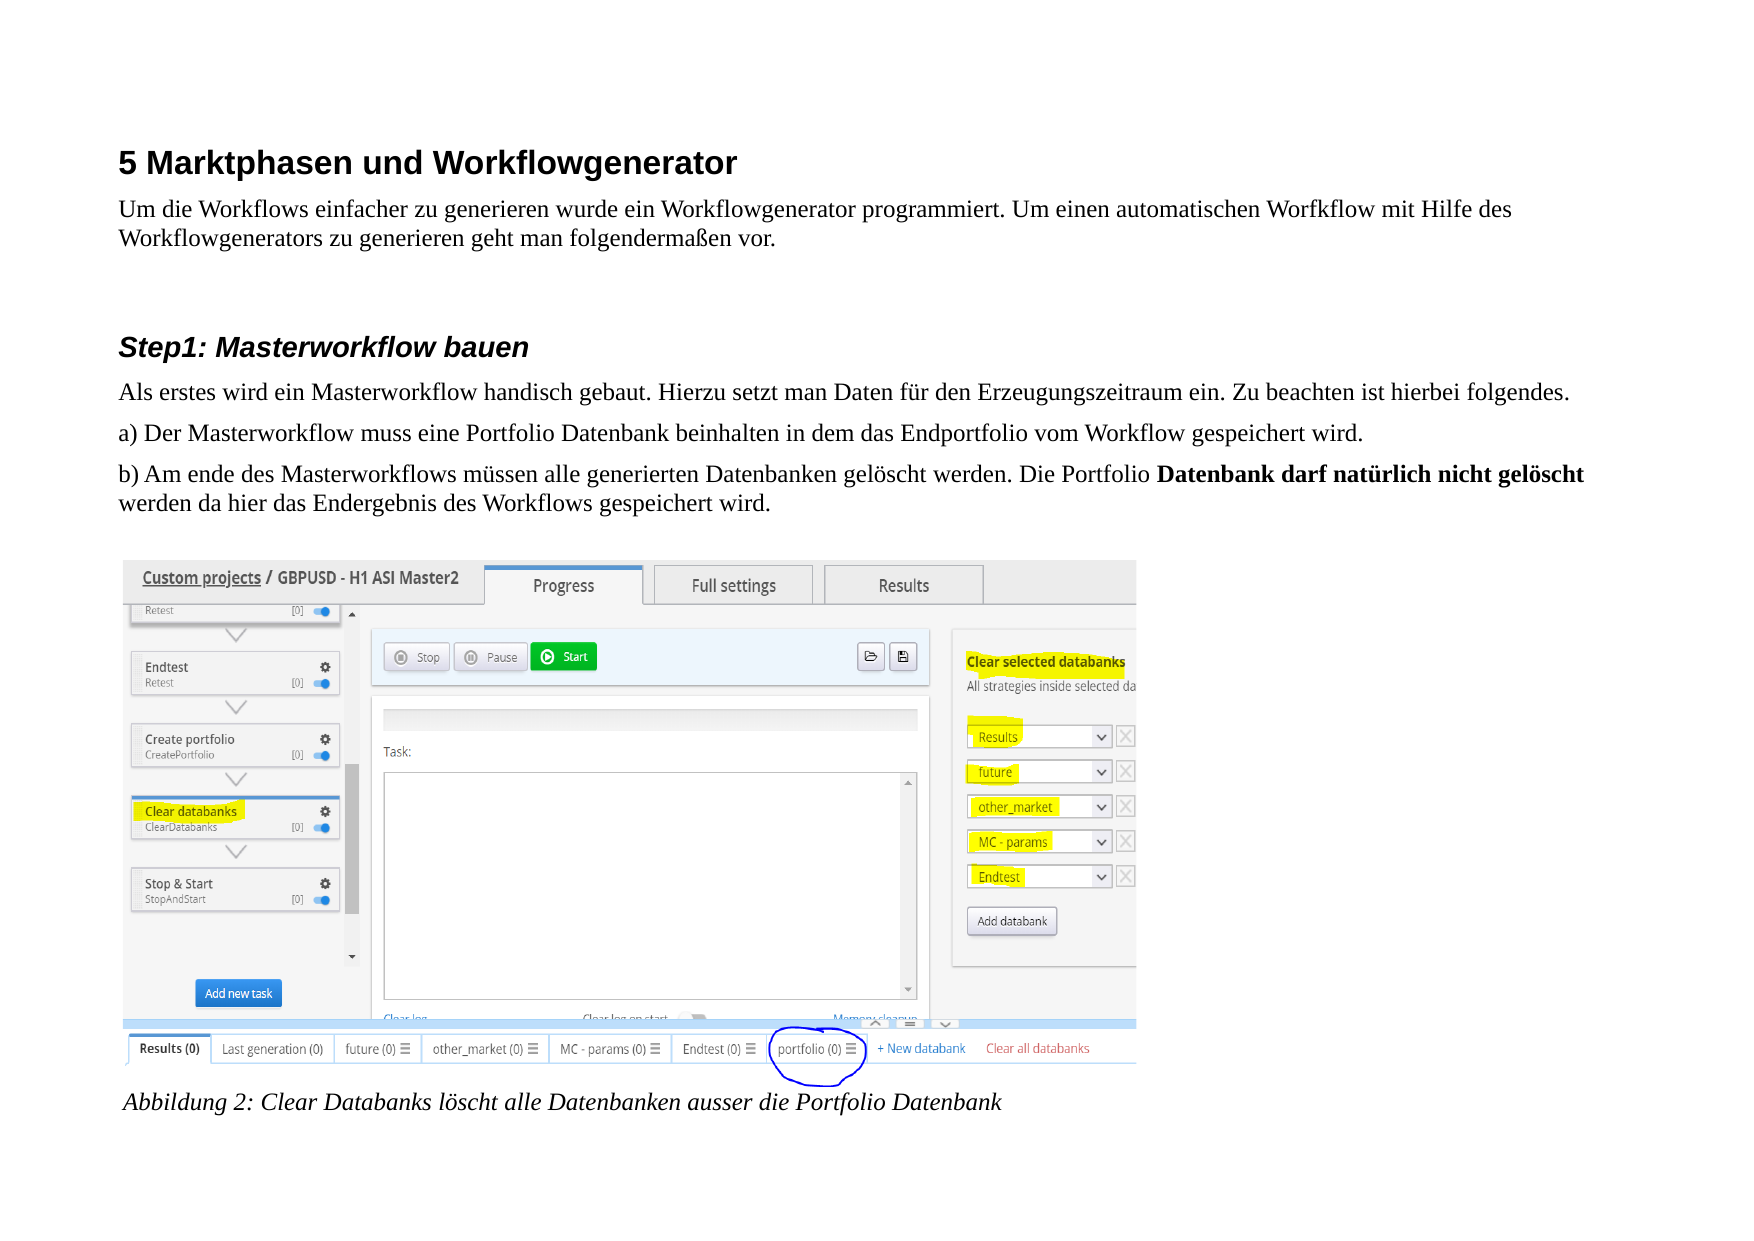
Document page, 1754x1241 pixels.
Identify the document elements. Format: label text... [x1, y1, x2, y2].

text Abbildung 2: Clear Databanks löscht alle Datenbanken ausser die Portfolio Datenbank [123, 1087, 1136, 1116]
text a) Der Masterworkflow muss eine Portfolio Datenbank beinhalten in dem das Endportfolio vom Workflow gespeichert wird. [118, 418, 1636, 447]
subtitle 5 Marktphasen und Workflowgenerator [118, 143, 1636, 182]
picture [122, 560, 1137, 1087]
text Als erstes wird ein Masterworkflow handisch gebaut. Hierzu setzt man Daten für den Erzeugungszeitraum ein. Zu beachten ist hierbei folgendes. [118, 377, 1636, 405]
text Um die Workflows einfacher zu generieren wurde ein Workflowgenerator programmiert. Um einen automatischen Worfkflow mit Hilfe des Workflowgenerators zu generieren geht man folgendermaßen vor. [118, 194, 1636, 252]
subtitle Step1: Masterworkflow bauen [118, 331, 1636, 364]
text b) Am ende des Masterworkflows müssen alle generierten Datenbanken gelöscht werden. Die Portfolio Datenbank darf natürlich nicht gelöscht werden da hier das Endergebnis des Workflows gespeichert wird. [118, 459, 1636, 517]
